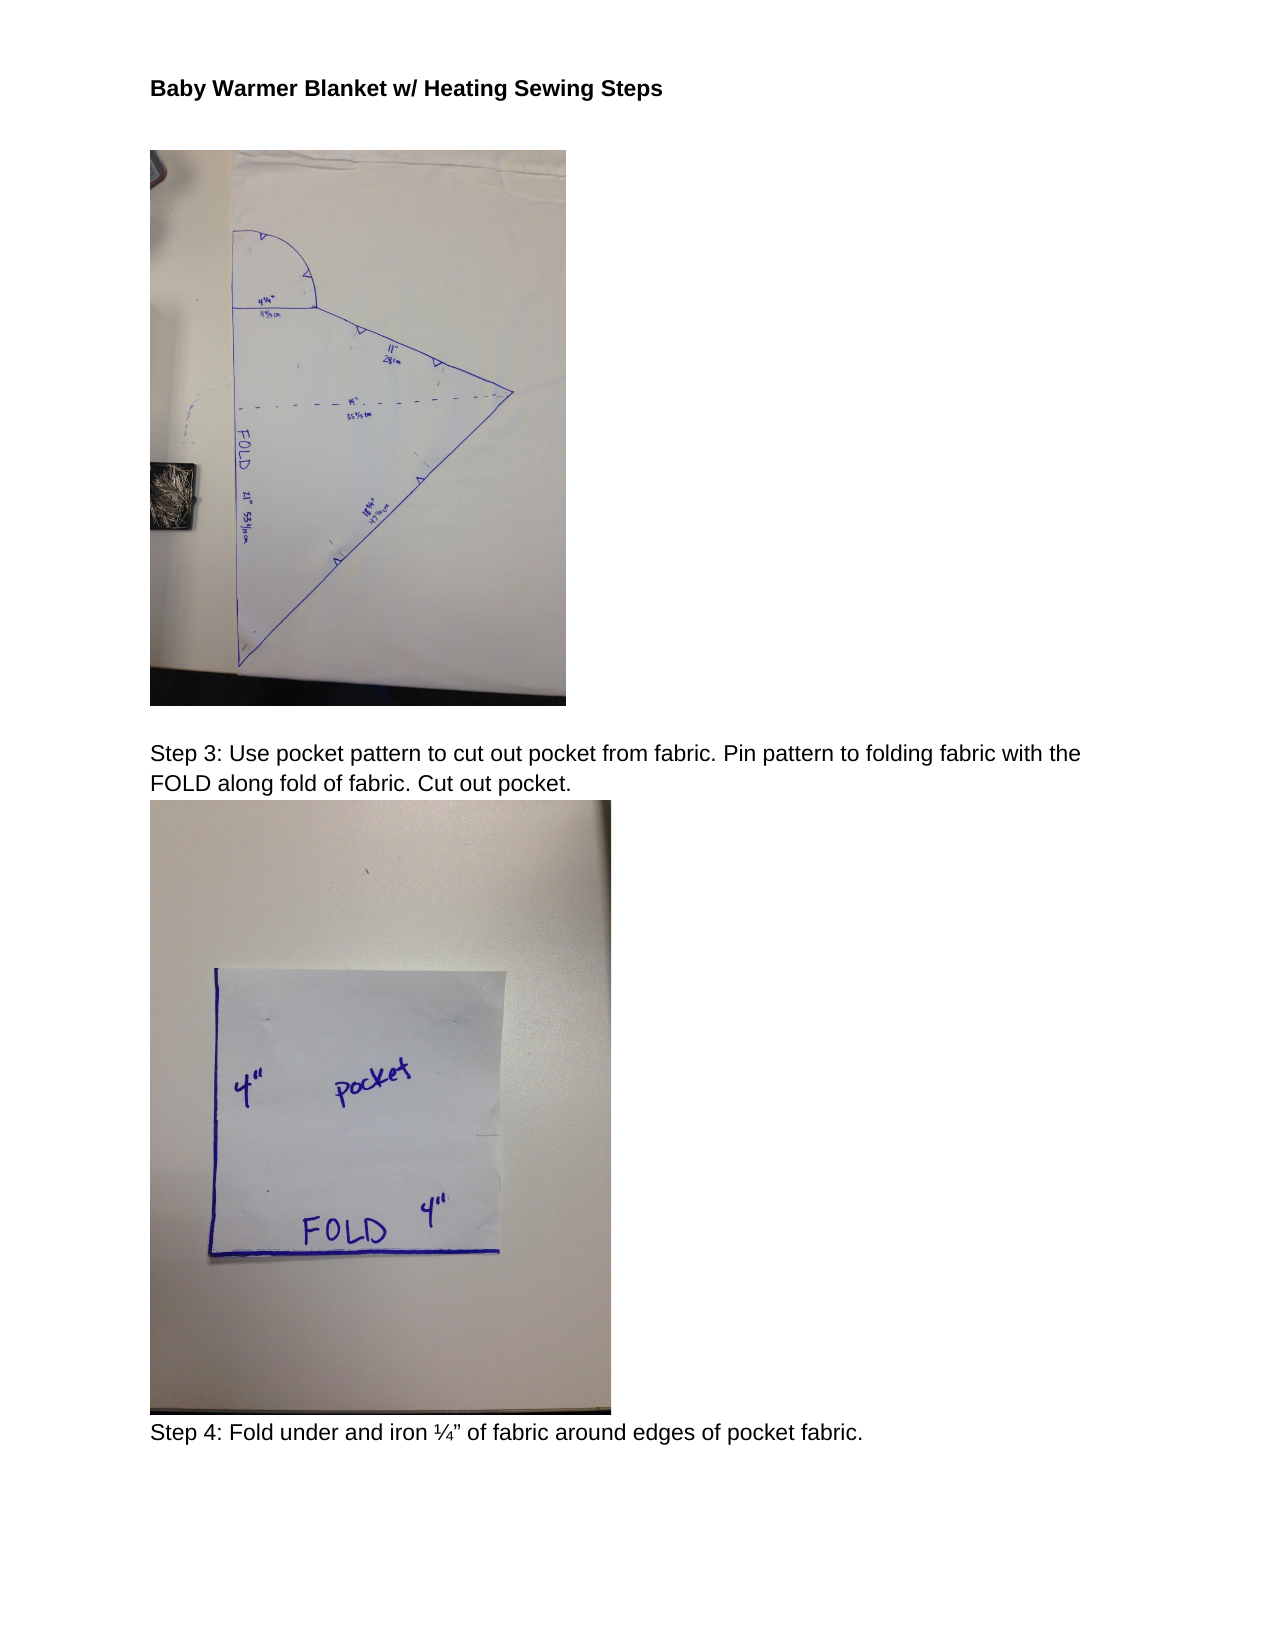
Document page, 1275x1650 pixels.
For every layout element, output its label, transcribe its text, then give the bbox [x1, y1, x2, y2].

text Step 4: Fold under and iron ¼” of fabric around edges of pocket fabric. [150, 1418, 1125, 1445]
text Step 3: Use pocket pattern to cut out pocket from fabric. Pin pattern to folding fabric with the FOLD along fold of fabric. Cut out pocket. [150, 739, 1125, 796]
picture [150, 150, 566, 706]
picture [150, 800, 612, 1415]
